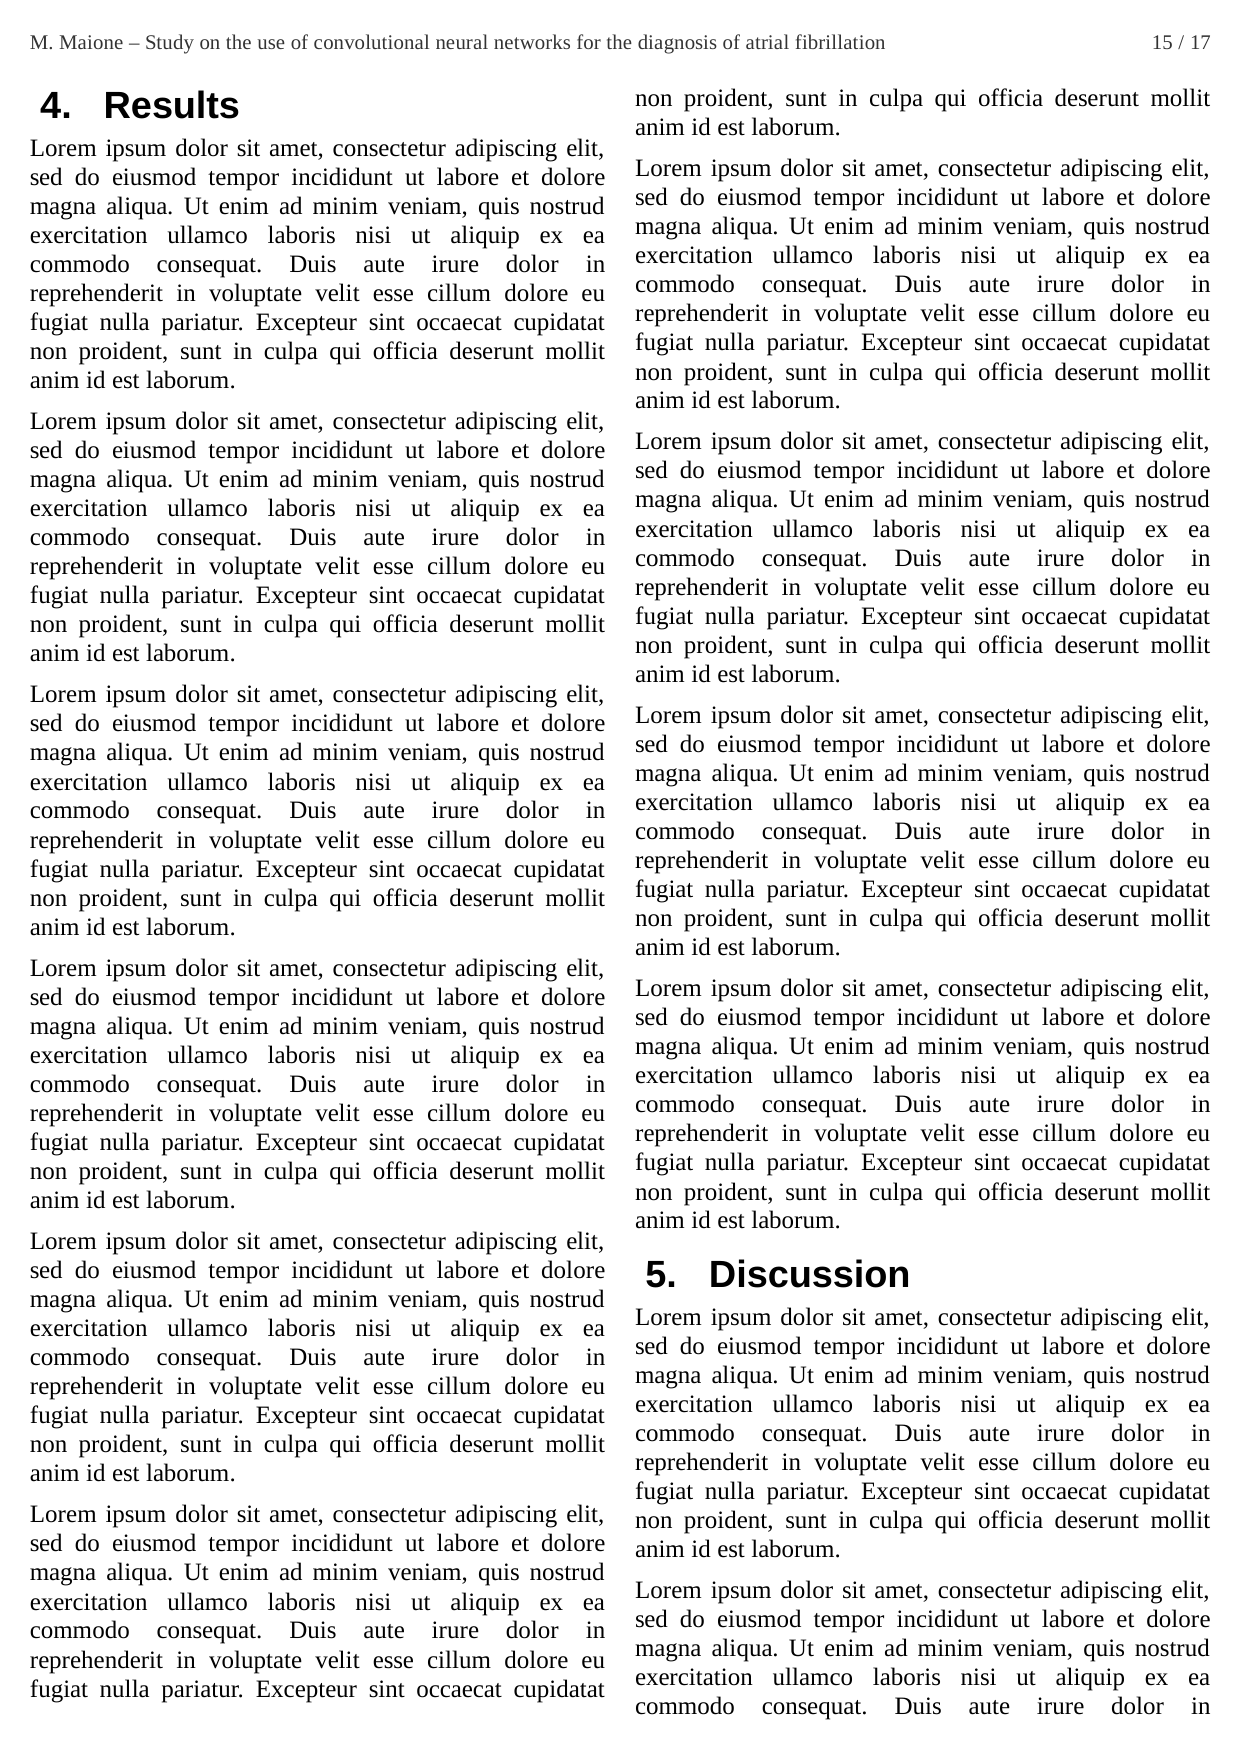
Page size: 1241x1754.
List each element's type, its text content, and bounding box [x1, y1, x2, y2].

text Lorem ipsum dolor sit amet, consectetur adipiscing elit, sed do eiusmod tempor incididunt ut labore et dolore magna aliqua. Ut enim ad minim veniam, quis nostrud exercitation ullamco laboris nisi ut aliquip ex ea commodo consequat. Duis aute irure dolor in reprehenderit in voluptate velit esse cillum dolore eu fugiat nulla pariatur. Excepteur sint occaecat cupidatat non proident, sunt in culpa qui officia deserunt mollit anim id est laborum. [29, 952, 605, 1214]
text Lorem ipsum dolor sit amet, consectetur adipiscing elit, sed do eiusmod tempor incididunt ut labore et dolore magna aliqua. Ut enim ad minim veniam, quis nostrud exercitation ullamco laboris nisi ut aliquip ex ea commodo consequat. Duis aute irure dolor in reprehenderit in voluptate velit esse cillum dolore eu fugiat nulla pariatur. Excepteur sint occaecat cupidatat non proident, sunt in culpa qui officia deserunt mollit anim id est laborum. [29, 132, 605, 394]
text Lorem ipsum dolor sit amet, consectetur adipiscing elit, sed do eiusmod tempor incididunt ut labore et dolore magna aliqua. Ut enim ad minim veniam, quis nostrud exercitation ullamco laboris nisi ut aliquip ex ea commodo consequat. Duis aute irure dolor in reprehenderit in voluptate velit esse cillum dolore eu fugiat nulla pariatur. Excepteur sint occaecat cupidatat non proident, sunt in culpa qui officia deserunt mollit anim id est laborum. [29, 1226, 605, 1487]
text Lorem ipsum dolor sit amet, consectetur adipiscing elit, sed do eiusmod tempor incididunt ut labore et dolore magna aliqua. Ut enim ad minim veniam, quis nostrud exercitation ullamco laboris nisi ut aliquip ex ea commodo consequat. Duis aute irure dolor in [635, 1575, 1211, 1720]
text Lorem ipsum dolor sit amet, consectetur adipiscing elit, sed do eiusmod tempor incididunt ut labore et dolore magna aliqua. Ut enim ad minim veniam, quis nostrud exercitation ullamco laboris nisi ut aliquip ex ea commodo consequat. Duis aute irure dolor in reprehenderit in voluptate velit esse cillum dolore eu fugiat nulla pariatur. Excepteur sint occaecat cupidatat [29, 1499, 605, 1703]
text Lorem ipsum dolor sit amet, consectetur adipiscing elit, sed do eiusmod tempor incididunt ut labore et dolore magna aliqua. Ut enim ad minim veniam, quis nostrud exercitation ullamco laboris nisi ut aliquip ex ea commodo consequat. Duis aute irure dolor in reprehenderit in voluptate velit esse cillum dolore eu fugiat nulla pariatur. Excepteur sint occaecat cupidatat non proident, sunt in culpa qui officia deserunt mollit anim id est laborum. [29, 679, 605, 941]
text Lorem ipsum dolor sit amet, consectetur adipiscing elit, sed do eiusmod tempor incididunt ut labore et dolore magna aliqua. Ut enim ad minim veniam, quis nostrud exercitation ullamco laboris nisi ut aliquip ex ea commodo consequat. Duis aute irure dolor in reprehenderit in voluptate velit esse cillum dolore eu fugiat nulla pariatur. Excepteur sint occaecat cupidatat non proident, sunt in culpa qui officia deserunt mollit anim id est laborum. [29, 406, 605, 667]
text Lorem ipsum dolor sit amet, consectetur adipiscing elit, sed do eiusmod tempor incididunt ut labore et dolore magna aliqua. Ut enim ad minim veniam, quis nostrud exercitation ullamco laboris nisi ut aliquip ex ea commodo consequat. Duis aute irure dolor in reprehenderit in voluptate velit esse cillum dolore eu fugiat nulla pariatur. Excepteur sint occaecat cupidatat non proident, sunt in culpa qui officia deserunt mollit anim id est laborum. [635, 973, 1211, 1234]
subtitle Results [29, 83, 605, 127]
subtitle Discussion [635, 1252, 1211, 1296]
text Lorem ipsum dolor sit amet, consectetur adipiscing elit, sed do eiusmod tempor incididunt ut labore et dolore magna aliqua. Ut enim ad minim veniam, quis nostrud exercitation ullamco laboris nisi ut aliquip ex ea commodo consequat. Duis aute irure dolor in reprehenderit in voluptate velit esse cillum dolore eu fugiat nulla pariatur. Excepteur sint occaecat cupidatat non proident, sunt in culpa qui officia deserunt mollit anim id est laborum. [635, 1302, 1211, 1563]
text Lorem ipsum dolor sit amet, consectetur adipiscing elit, sed do eiusmod tempor incididunt ut labore et dolore magna aliqua. Ut enim ad minim veniam, quis nostrud exercitation ullamco laboris nisi ut aliquip ex ea commodo consequat. Duis aute irure dolor in reprehenderit in voluptate velit esse cillum dolore eu fugiat nulla pariatur. Excepteur sint occaecat cupidatat non proident, sunt in culpa qui officia deserunt mollit anim id est laborum. [635, 426, 1211, 688]
text Lorem ipsum dolor sit amet, consectetur adipiscing elit, sed do eiusmod tempor incididunt ut labore et dolore magna aliqua. Ut enim ad minim veniam, quis nostrud exercitation ullamco laboris nisi ut aliquip ex ea commodo consequat. Duis aute irure dolor in reprehenderit in voluptate velit esse cillum dolore eu fugiat nulla pariatur. Excepteur sint occaecat cupidatat non proident, sunt in culpa qui officia deserunt mollit anim id est laborum. [635, 153, 1211, 414]
text non proident, sunt in culpa qui officia deserunt mollit anim id est laborum. [635, 83, 1211, 141]
text Lorem ipsum dolor sit amet, consectetur adipiscing elit, sed do eiusmod tempor incididunt ut labore et dolore magna aliqua. Ut enim ad minim veniam, quis nostrud exercitation ullamco laboris nisi ut aliquip ex ea commodo consequat. Duis aute irure dolor in reprehenderit in voluptate velit esse cillum dolore eu fugiat nulla pariatur. Excepteur sint occaecat cupidatat non proident, sunt in culpa qui officia deserunt mollit anim id est laborum. [635, 699, 1211, 961]
